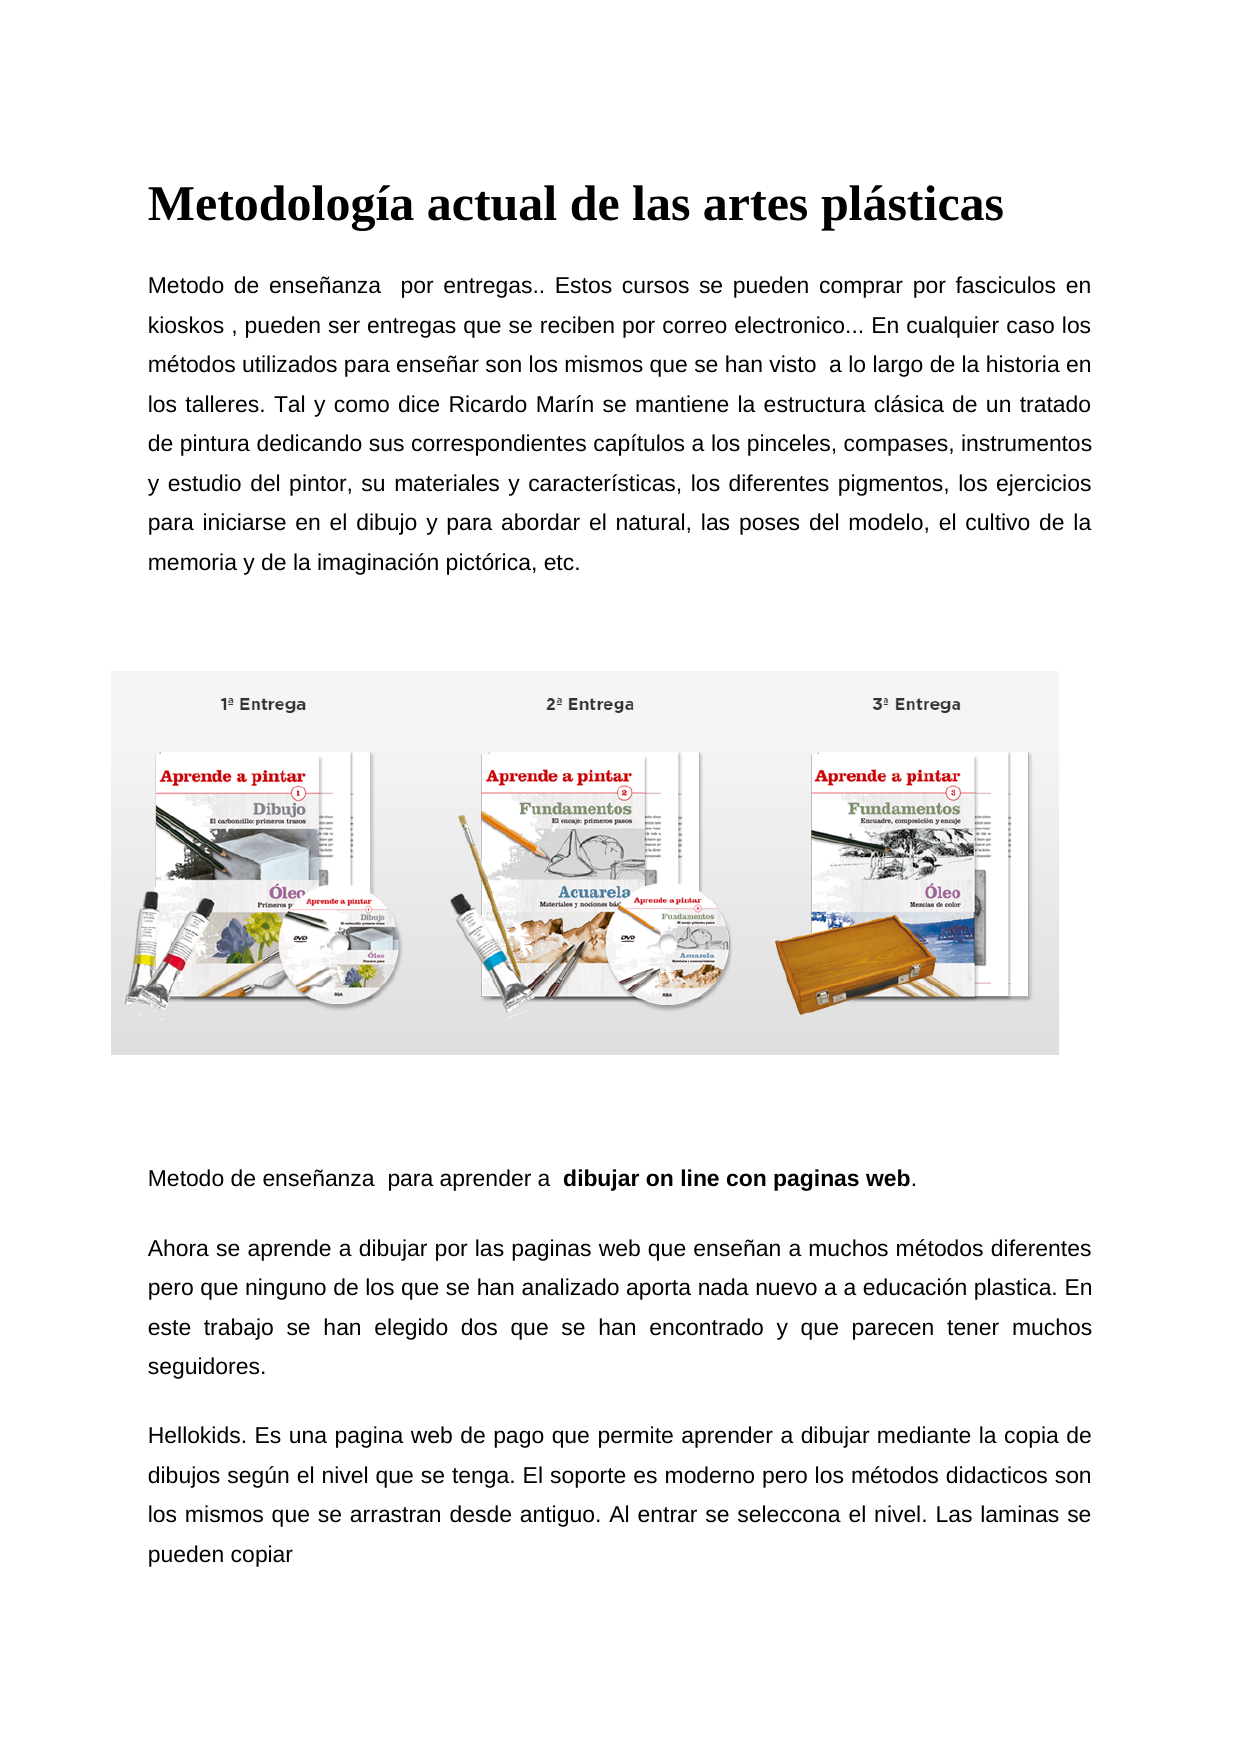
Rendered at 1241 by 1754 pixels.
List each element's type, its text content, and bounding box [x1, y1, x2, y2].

text Ahora se aprende a dibujar por las paginas web que enseñan a muchos métodos diferentes pero que ninguno de los que se han analizado aporta nada nuevo a a educación plastica. En este trabajo se han elegido dos que se han encontrado y que parecen tener muchos seguidores. [148, 1234, 1093, 1379]
text Metodo de enseñanza por entregas.. Estos cursos se pueden comprar por fasciculos en kioskos , pueden ser entregas que se reciben por correo electronico... En cualquier caso los métodos utilizados para enseñar son los mismos que se han visto a lo largo de la historia en los talleres. Tal y como dice Ricardo Marín se mantiene la estructura clásica de un tratado de pintura dedicando sus correspondientes capítulos a los pinceles, compases, instrumentos y estudio del pintor, su materiales y características, los diferentes pigmentos, los ejercicios para iniciarse en el dibujo y para abordar el natural, las poses del modelo, el cultivo de la memoria y de la imaginación pictórica, etc. [148, 272, 1093, 575]
subtitle Metodología actual de las artes plásticas [148, 173, 1093, 231]
text Metodo de enseñanza para aprender a dibujar on line con paginas web. [148, 1165, 1093, 1191]
picture [111, 671, 1060, 1055]
text Hellokids. Es una pagina web de pago que permite aprender a dibujar mediante la copia de dibujos según el nivel que se tenga. El soporte es moderno pero los métodos didacticos son los mismos que se arrastran desde antiguo. Al entrar se seleccona el nivel. Las laminas se pueden copiar [148, 1422, 1093, 1567]
